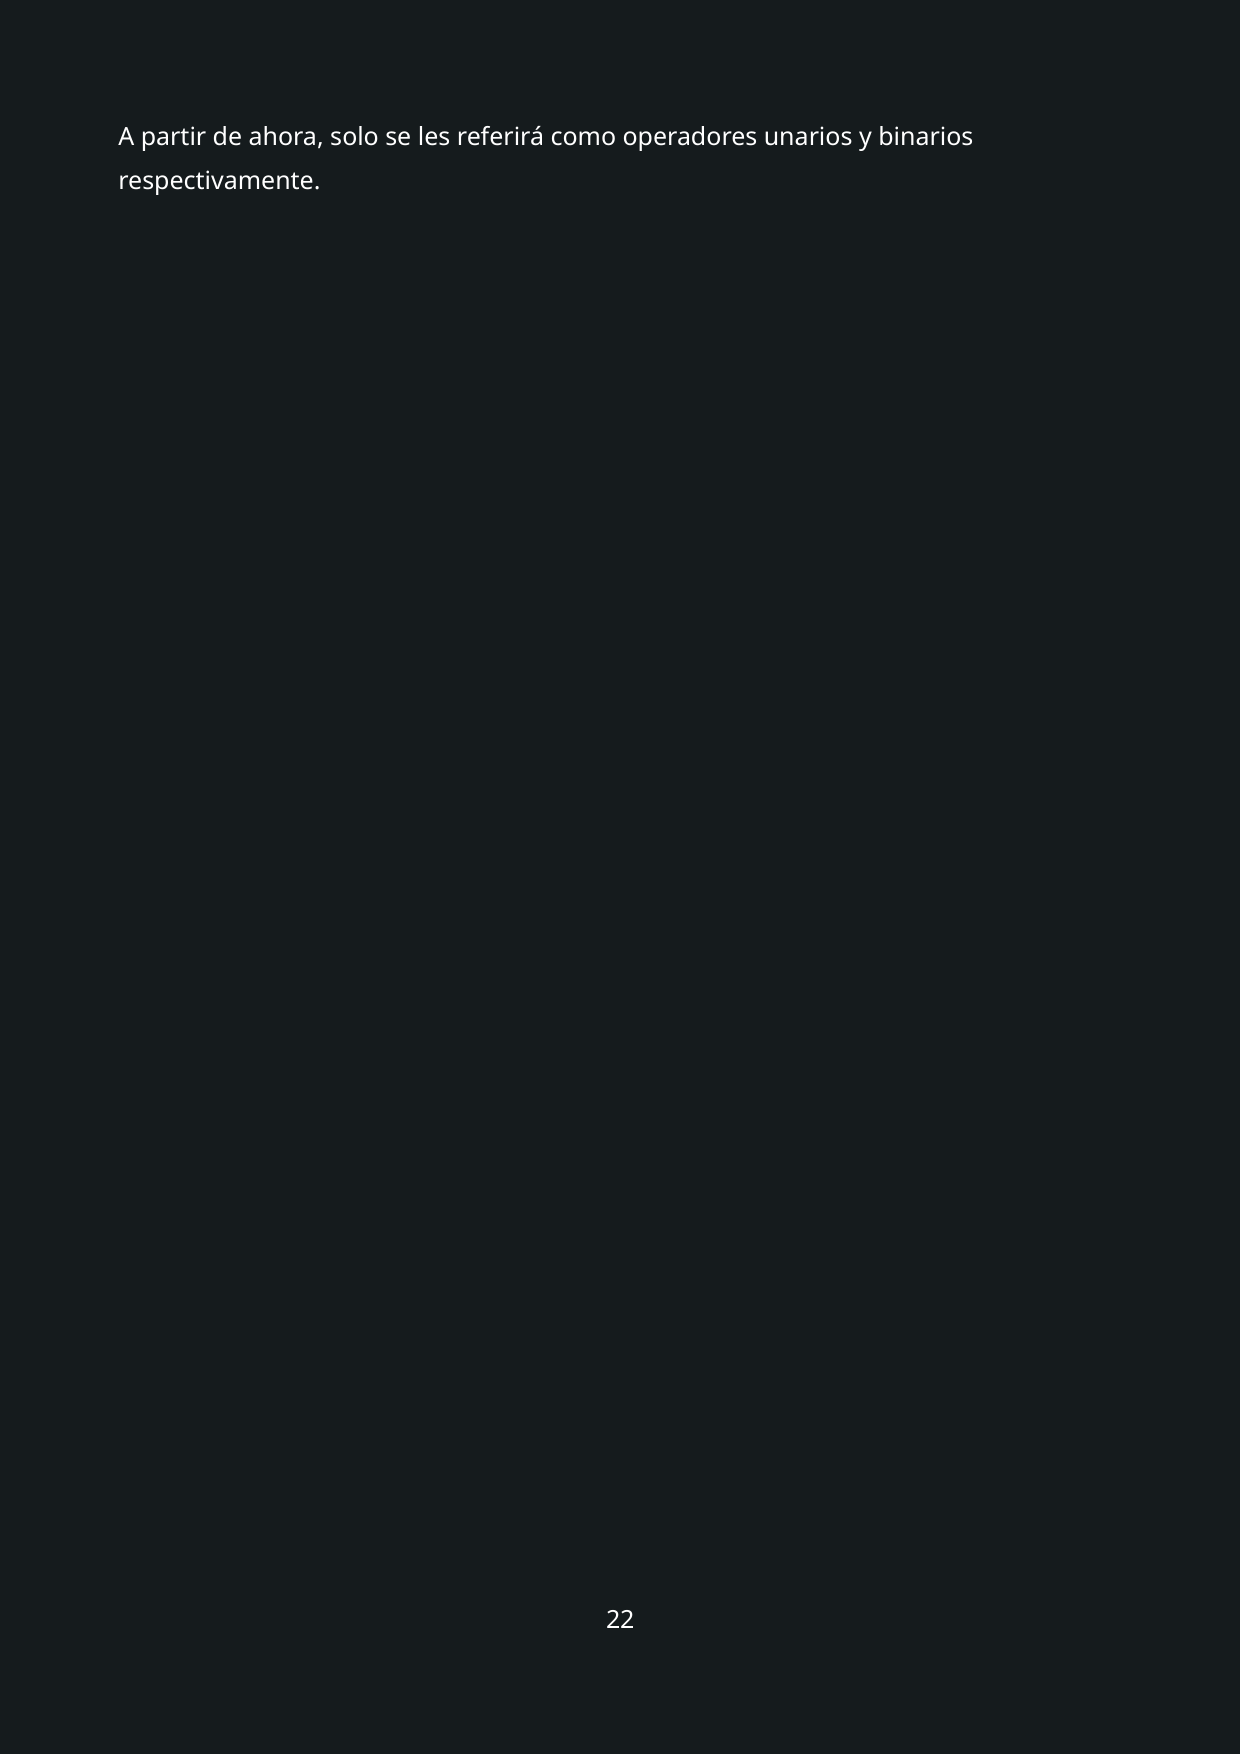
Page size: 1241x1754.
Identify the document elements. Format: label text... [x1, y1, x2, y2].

text A partir de ahora, solo se les referirá como operadores unarios y binarios respectivamente. [118, 118, 1122, 196]
